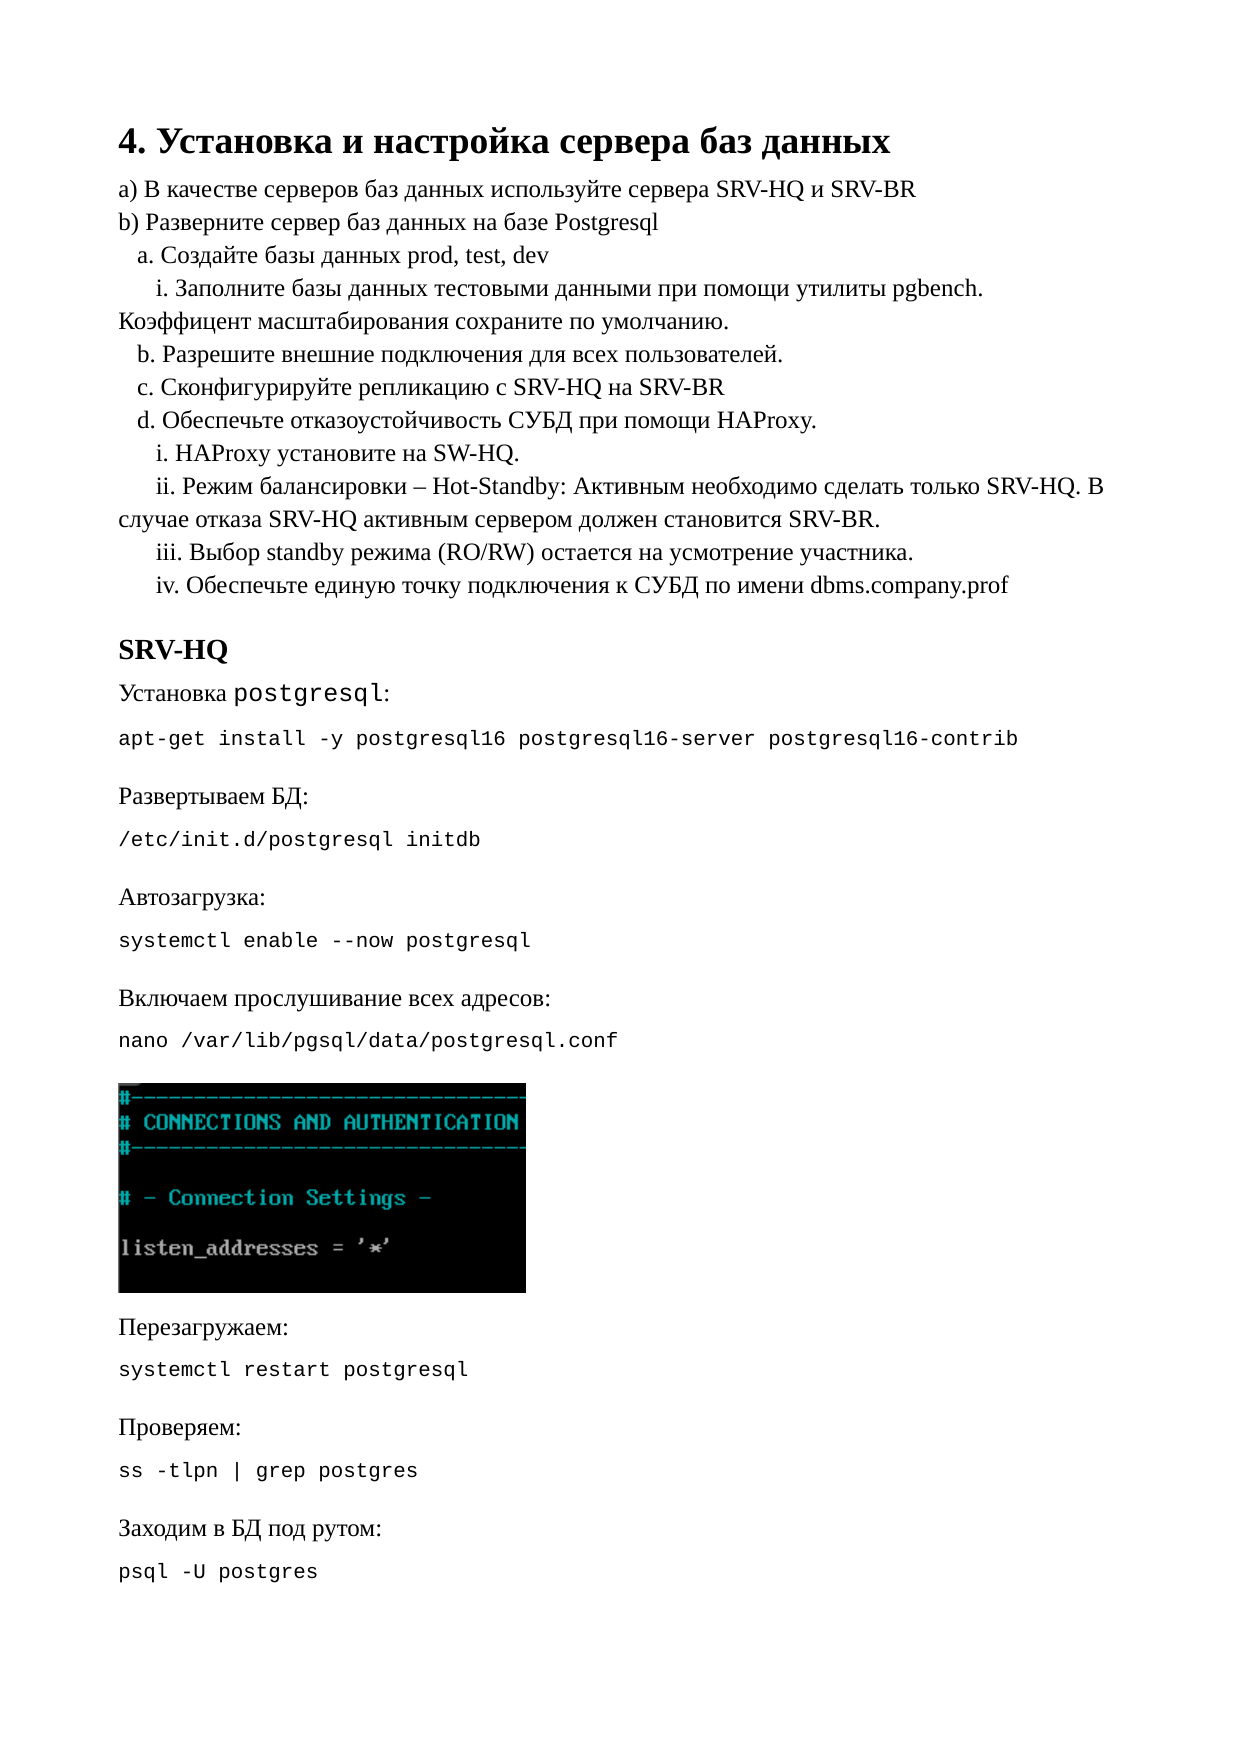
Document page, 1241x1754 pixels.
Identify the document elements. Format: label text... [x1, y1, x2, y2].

text apt-get install -y postgresql16 postgresql16-server postgresql16-contrib [118, 728, 1122, 752]
subtitle SRV-HQ [118, 632, 1122, 666]
text Перезагружаем: [118, 1312, 1122, 1341]
text a) В качестве серверов баз данных используйте сервера SRV-HQ и SRV-BR b) Разверните сервер баз данных на базе Postgresql a. Создайте базы данных prod, test, dev i. Заполните базы данных тестовыми данными при помощи утилиты pgbench. Коэффицент масштабирования сохраните по умолчанию. b. Разрешите внешние подключения для всех пользователей. c. Сконфигурируйте репликацию с SRV-HQ на SRV-BR d. Обеспечьте отказоустойчивость СУБД при помощи HAProxy. i. HAProxy установите на SW-HQ. ii. Режим балансировки – Hot-Standby: Активным необходимо сделать только SRV-HQ. В случае отказа SRV-HQ активным сервером должен становится SRV-BR. iii. Выбор standby режима (RO/RW) остается на усмотрение участника. iv. Обеспечьте единую точку подключения к СУБД по имени dbms.company.prof [118, 174, 1122, 599]
text Заходим в БД под рутом: [118, 1513, 1122, 1542]
text Автозагрузка: [118, 882, 1122, 911]
text systemctl restart postgresql [118, 1359, 1122, 1383]
text Установка postgresql: [118, 678, 1122, 709]
text ss -tlpn | grep postgres [118, 1460, 1122, 1484]
text psql -U postgres [118, 1561, 1122, 1584]
text systemctl enable --now postgresql [118, 930, 1122, 953]
text Проверяем: [118, 1412, 1122, 1441]
subtitle 4. Установка и настройка сервера баз данных [118, 118, 1122, 161]
text Развертываем БД: [118, 781, 1122, 810]
text Включаем прослушивание всех адресов: [118, 983, 1122, 1012]
picture [118, 1083, 526, 1293]
text /etc/init.d/postgresql initdb [118, 829, 1122, 853]
text nano /var/lib/pgsql/data/postgresql.conf [118, 1030, 1122, 1054]
